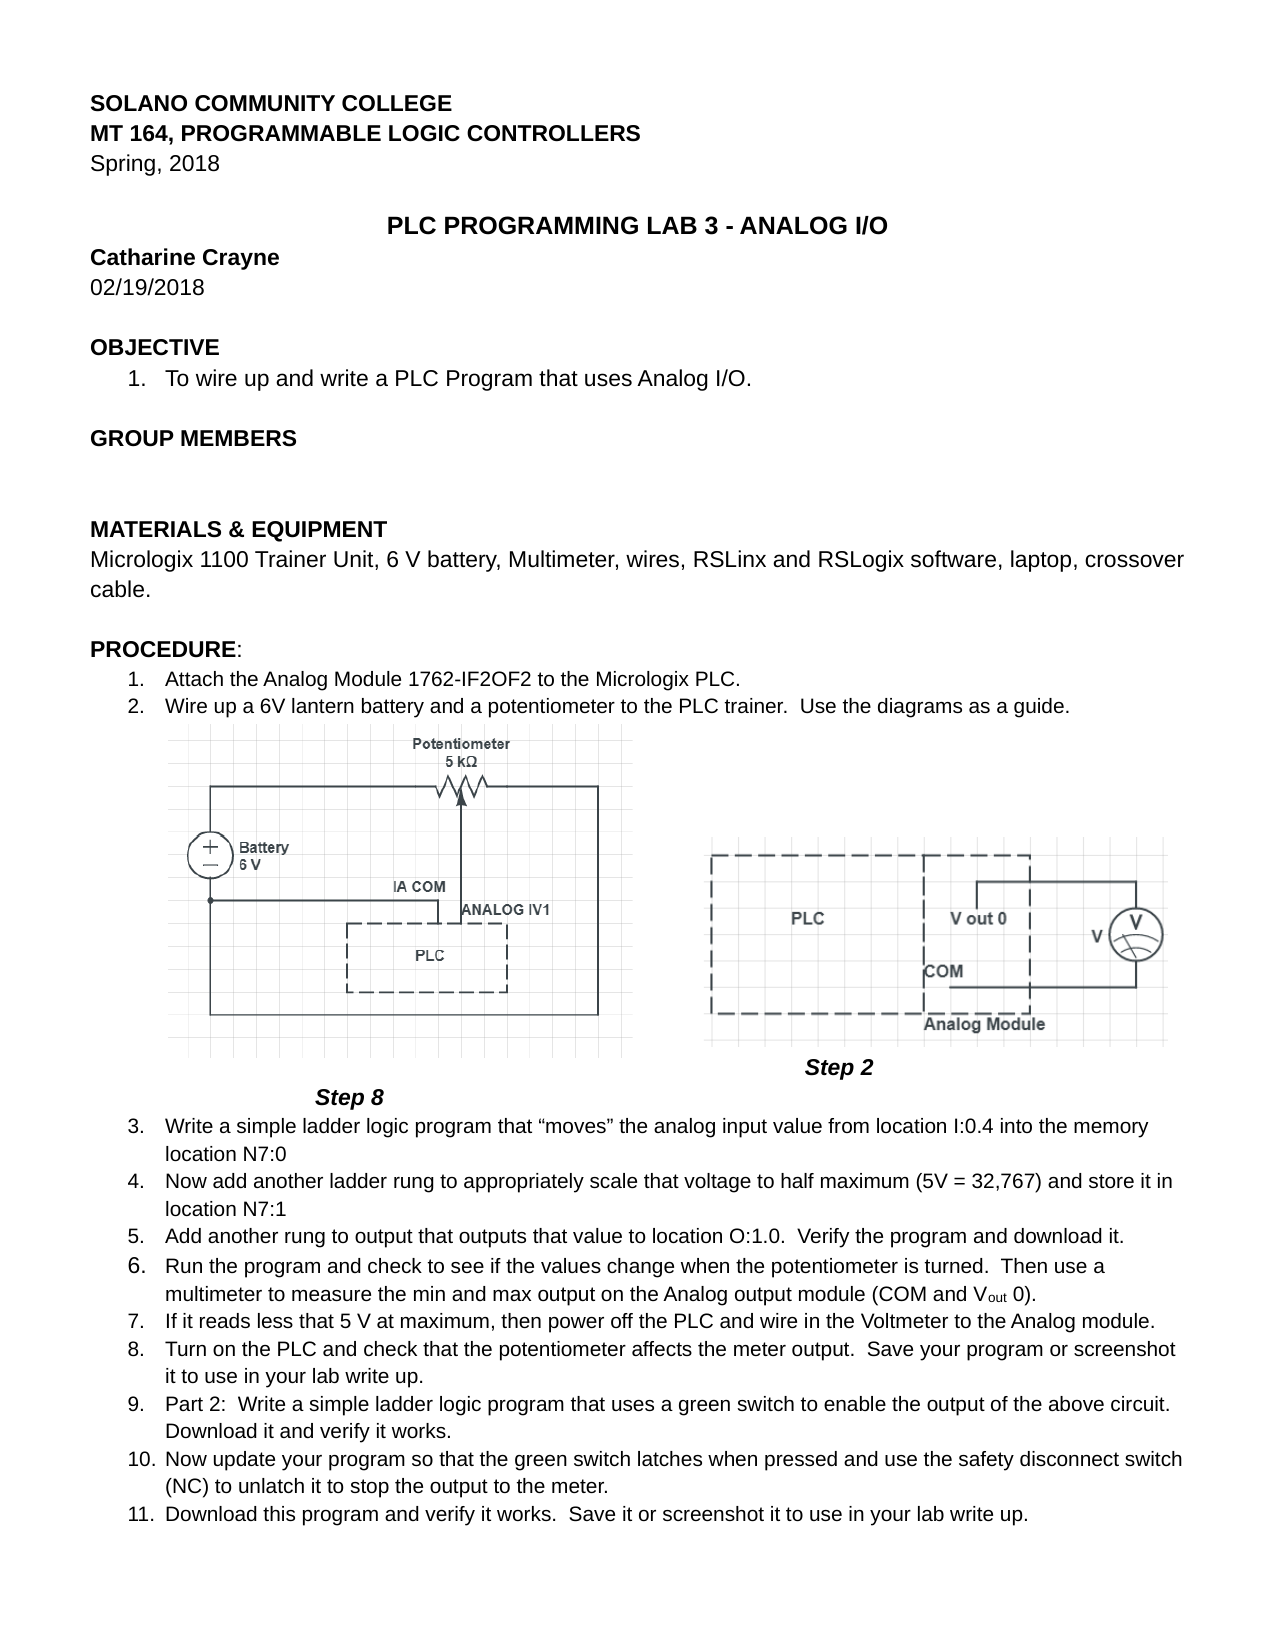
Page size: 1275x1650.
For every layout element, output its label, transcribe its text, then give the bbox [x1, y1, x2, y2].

text Step 2 Step 8 [90, 1054, 1185, 1111]
list Part 2: Write a simple ladder logic program that uses a green switch to enable the output of the above circuit. Download it and verify it works. [127, 1392, 1185, 1443]
text Catharine Crayne [90, 244, 1185, 270]
text MATERIALS & EQUIPMENT [90, 516, 1185, 542]
text GROUP MEMBERS [90, 425, 1185, 451]
text 02/19/2018 [90, 274, 1185, 300]
list Add another rung to output that outputs that value to location O:1.0. Verify the program and download it. [127, 1224, 1185, 1248]
list Now add another ladder rung to appropriately scale that voltage to half maximum (5V = 32,767) and store it in location N7:1 [127, 1169, 1185, 1221]
list Turn on the PLC and check that the potentiometer affects the meter output. Save your program or screenshot it to use in your lab write up. [127, 1337, 1185, 1388]
list To wire up and write a PLC Program that uses Analog I/O. [127, 364, 1185, 391]
text OBJECTIVE [90, 334, 1185, 361]
list Run the program and check to see if the values change when the potentiometer is turned. Then use a multimeter to measure the min and max output on the Analog output module (COM and Vout 0). [127, 1252, 1185, 1306]
list Download this program and verify it works. Save it or screenshot it to use in your lab write up. [127, 1502, 1185, 1526]
list Attach the Analog Module 1762-IF2OF2 to the Micrologix PLC. [127, 667, 1185, 691]
text PLC PROGRAMMING LAB 3 - ANALOG I/O [90, 211, 1185, 239]
text PROCEDURE: [90, 636, 1185, 663]
text Micrologix 1100 Trainer Unit, 6 V battery, Multimeter, wires, RSLinx and RSLogix software, laptop, crossover cable. [90, 546, 1185, 602]
list Now update your program so that the green switch latches when pressed and use the safety disconnect switch (NC) to unlatch it to stop the output to the meter. [127, 1447, 1185, 1498]
list If it reads less that 5 V at maximum, then power off the PLC and wire in the Voltmeter to the Analog module. [127, 1309, 1185, 1333]
text Spring, 2018 [90, 150, 1185, 177]
text SOLANO COMMUNITY COLLEGE [90, 90, 1185, 116]
text MT 164, PROGRAMMABLE LOGIC CONTROLLERS [90, 120, 1185, 146]
list Write a simple ladder logic program that “moves” the analog input value from location I:0.4 into the memory location N7:0 [127, 1114, 1185, 1166]
list Wire up a 6V lantern battery and a potentiometer to the PLC trainer. Use the diagrams as a guide. [127, 694, 1185, 718]
